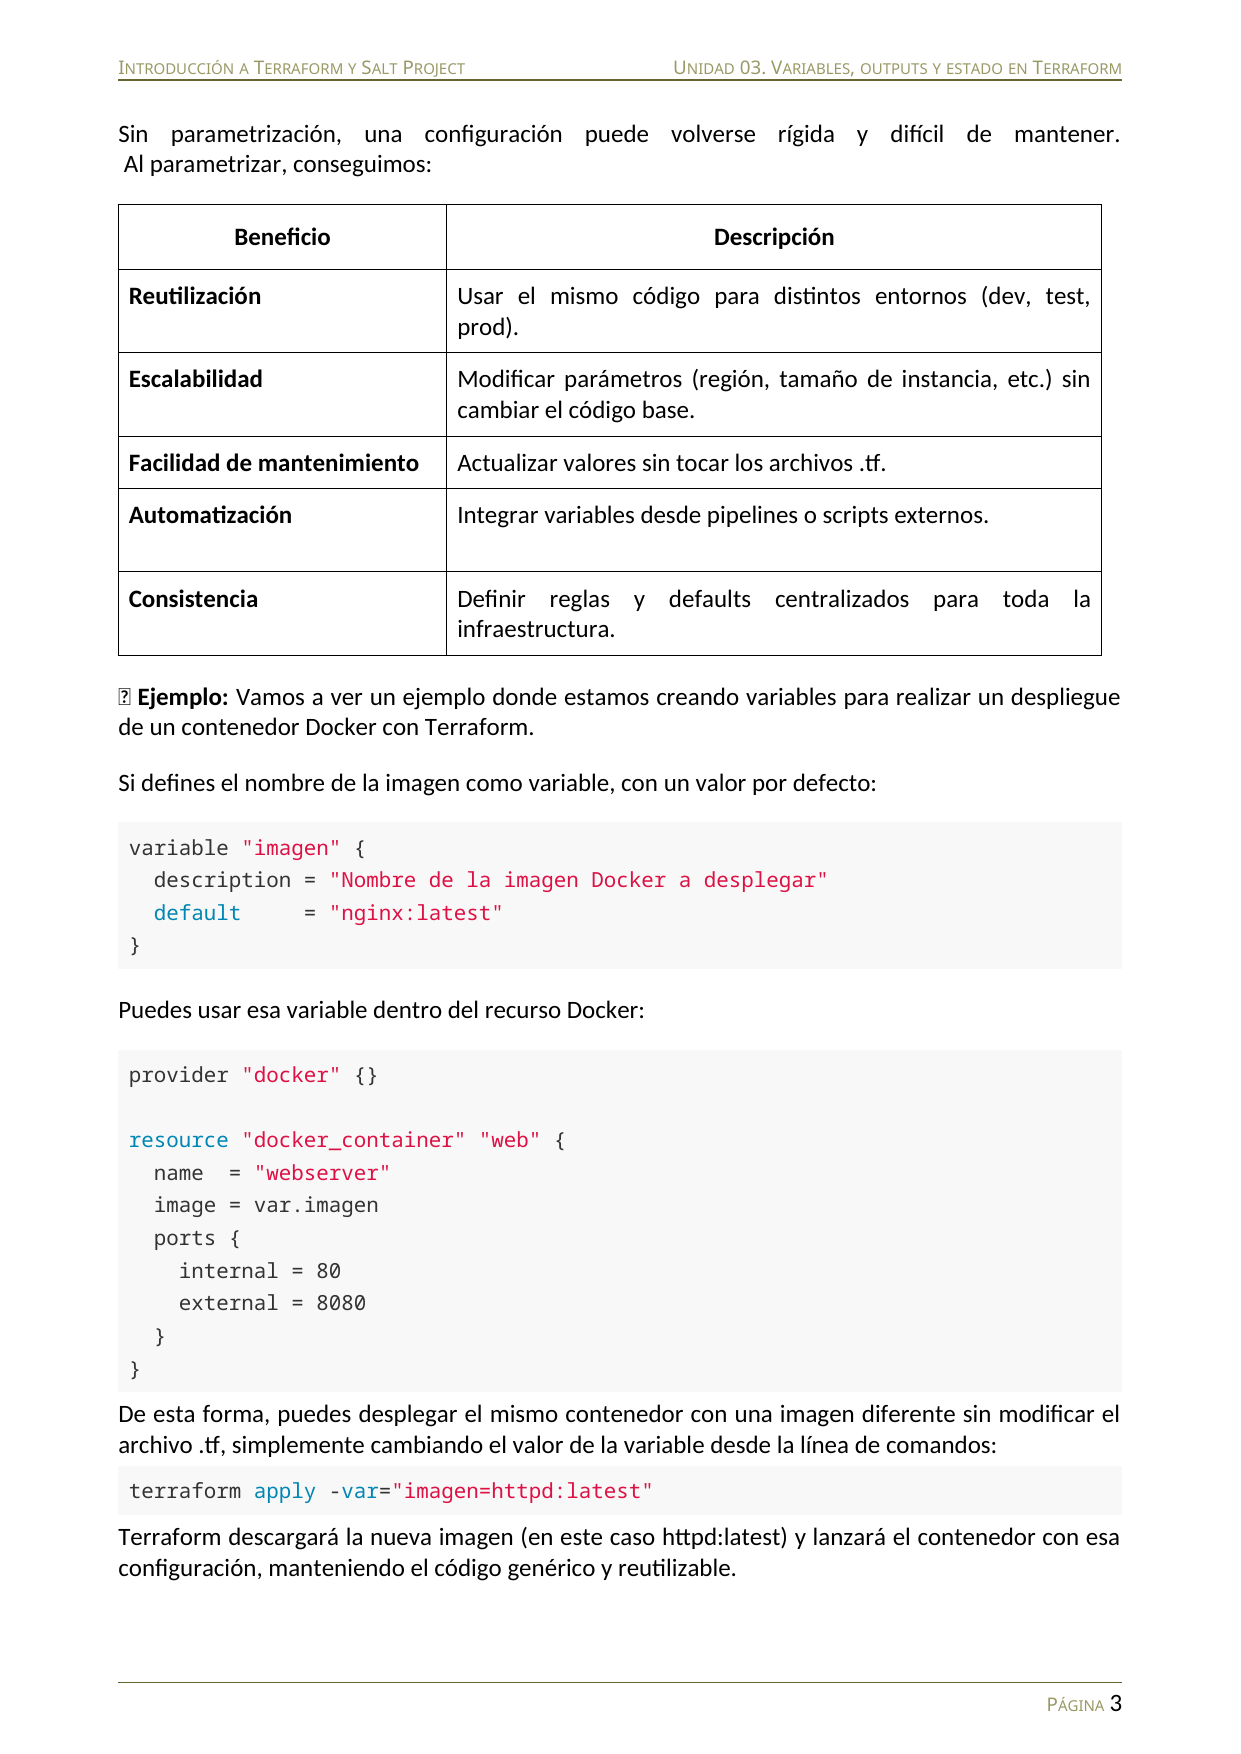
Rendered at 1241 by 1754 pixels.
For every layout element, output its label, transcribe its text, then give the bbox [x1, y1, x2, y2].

table_header terraform apply -var="imagen=httpd:latest" [118, 1466, 1122, 1515]
table_cell Automatización [119, 489, 446, 571]
table_cell Escalabilidad [119, 353, 446, 436]
table_cell Integrar variables desde pipelines o scripts externos. [447, 489, 1101, 571]
table_cell Modificar parámetros (región, tamaño de instancia, etc.) sin cambiar el código base. [447, 353, 1101, 436]
table_cell Usar el mismo código para distintos entornos (dev, test, prod). [447, 270, 1101, 352]
text Terraform descargará la nueva imagen (en este caso httpd:latest) y lanzará el contenedor con esa configuración, manteniendo el código genérico y reutilizable. [118, 1521, 1122, 1582]
table_cell Reutilización [119, 270, 446, 352]
table_cell Definir reglas y defaults centralizados para toda la infraestructura. [447, 572, 1101, 654]
table_cell Actualizar valores sin tocar los archivos .tf. [447, 437, 1101, 488]
text Sin parametrización, una configuración puede volverse rígida y difícil de mantener. Al parametrizar, conseguimos: [118, 118, 1122, 179]
table_header provider "docker" {} resource "docker_container" "web" { name = "webserver" image = var.imagen ports { internal = 80 external = 8080 } } [118, 1050, 1122, 1392]
text 💡 Ejemplo: Vamos a ver un ejemplo donde estamos creando variables para realizar un despliegue de un contenedor Docker con Terraform. [118, 681, 1122, 742]
table_cell Facilidad de mantenimiento [119, 437, 446, 488]
table_cell Consistencia [119, 572, 446, 654]
text De esta forma, puedes desplegar el mismo contenedor con una imagen diferente sin modificar el archivo .tf, simplemente cambiando el valor de la variable desde la línea de comandos: [118, 1398, 1122, 1459]
table_header Descripción [447, 205, 1101, 269]
text Puedes usar esa variable dentro del recurso Docker: [118, 994, 1122, 1025]
text Si defines el nombre de la imagen como variable, con un valor por defecto: [118, 767, 1122, 797]
table_header Beneficio [119, 205, 446, 269]
table_header variable "imagen" { description = "Nombre de la imagen Docker a desplegar" default = "nginx:latest" } [118, 822, 1122, 969]
